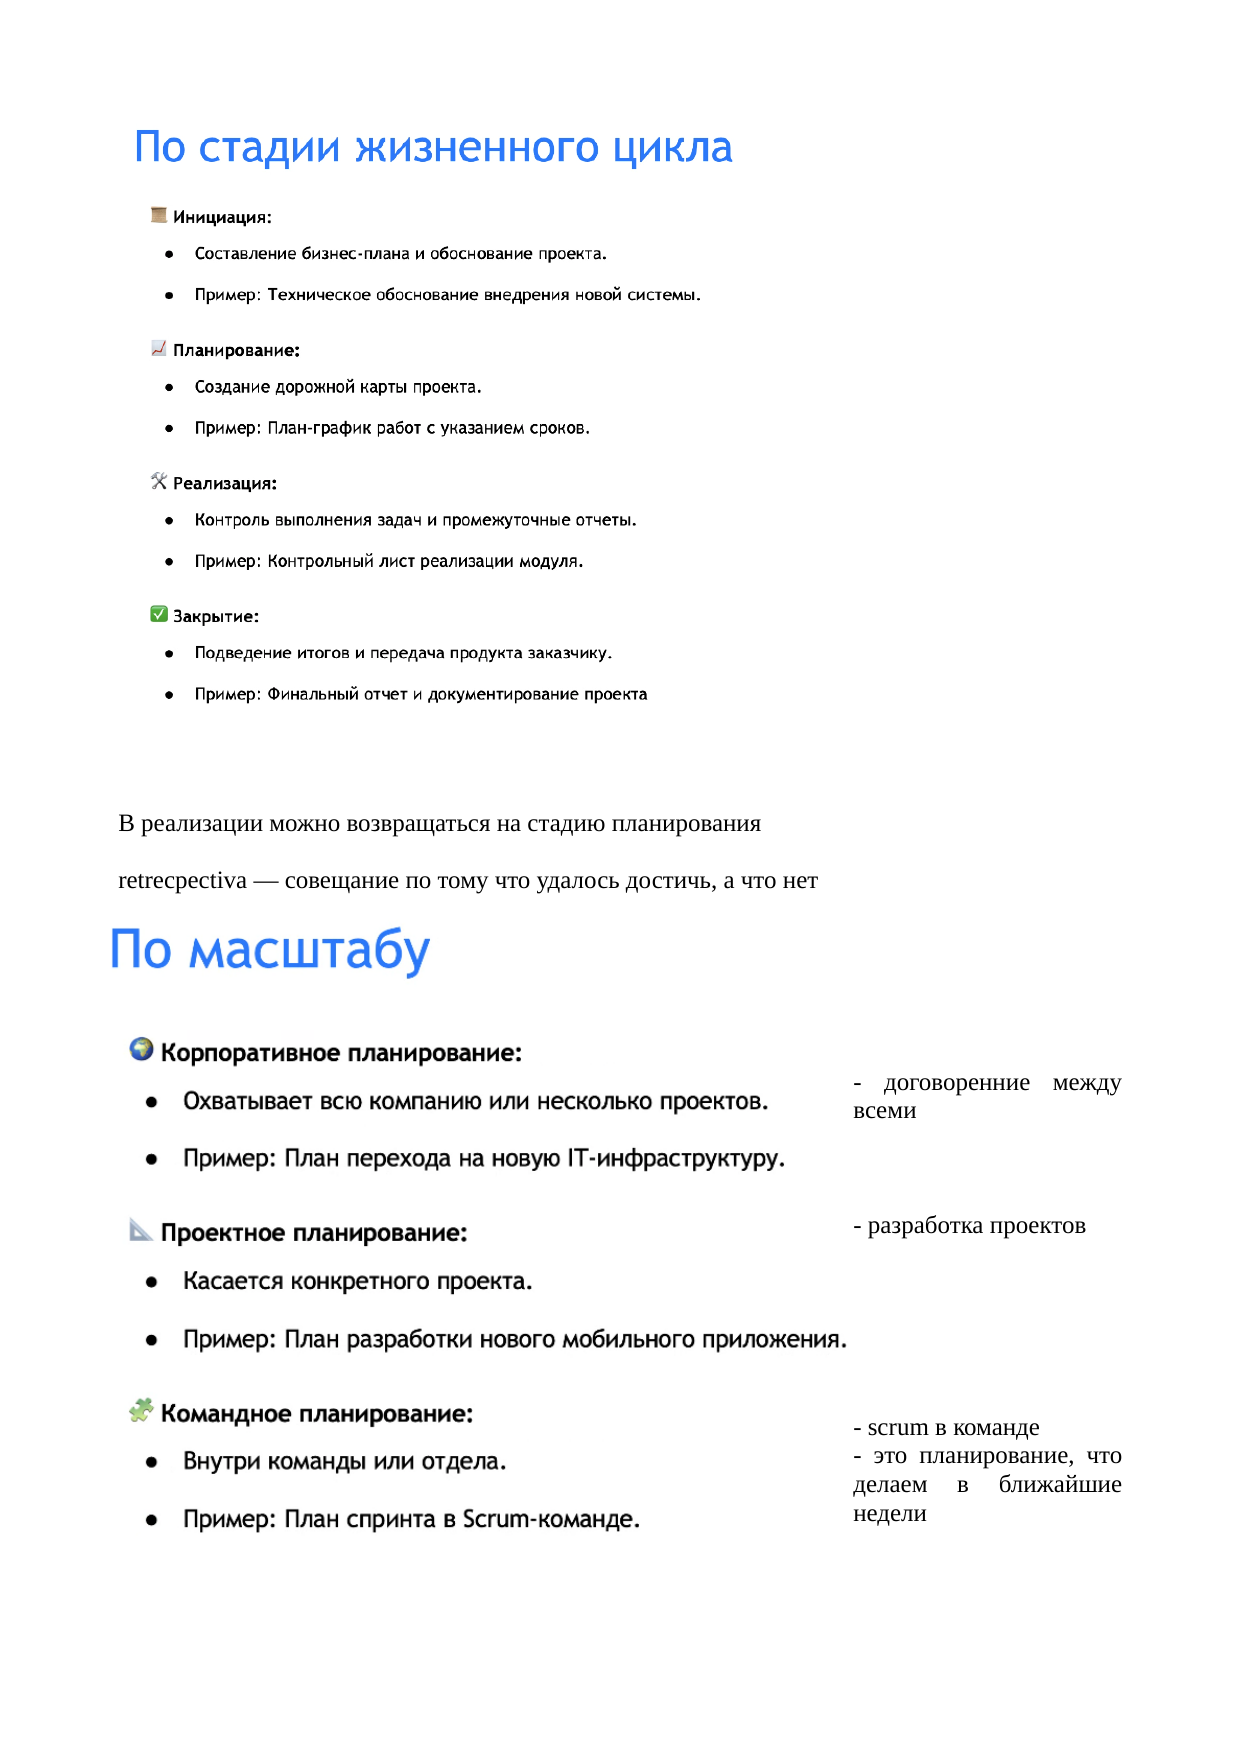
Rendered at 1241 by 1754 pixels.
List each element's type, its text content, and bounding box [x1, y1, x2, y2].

text retrecpectiva — совещание по тому что удалось достичь, а что нет [118, 866, 1122, 894]
picture [101, 917, 853, 1546]
text - scrum в команде [853, 1412, 1122, 1441]
text - разработка проектов [853, 1211, 1122, 1239]
text В реализации можно возвращаться на стадию планирования [118, 808, 1122, 837]
picture [133, 119, 745, 711]
text - это планирование, что делаем в ближайшие недели [853, 1441, 1122, 1527]
text - договоренние между всеми [853, 1067, 1122, 1124]
